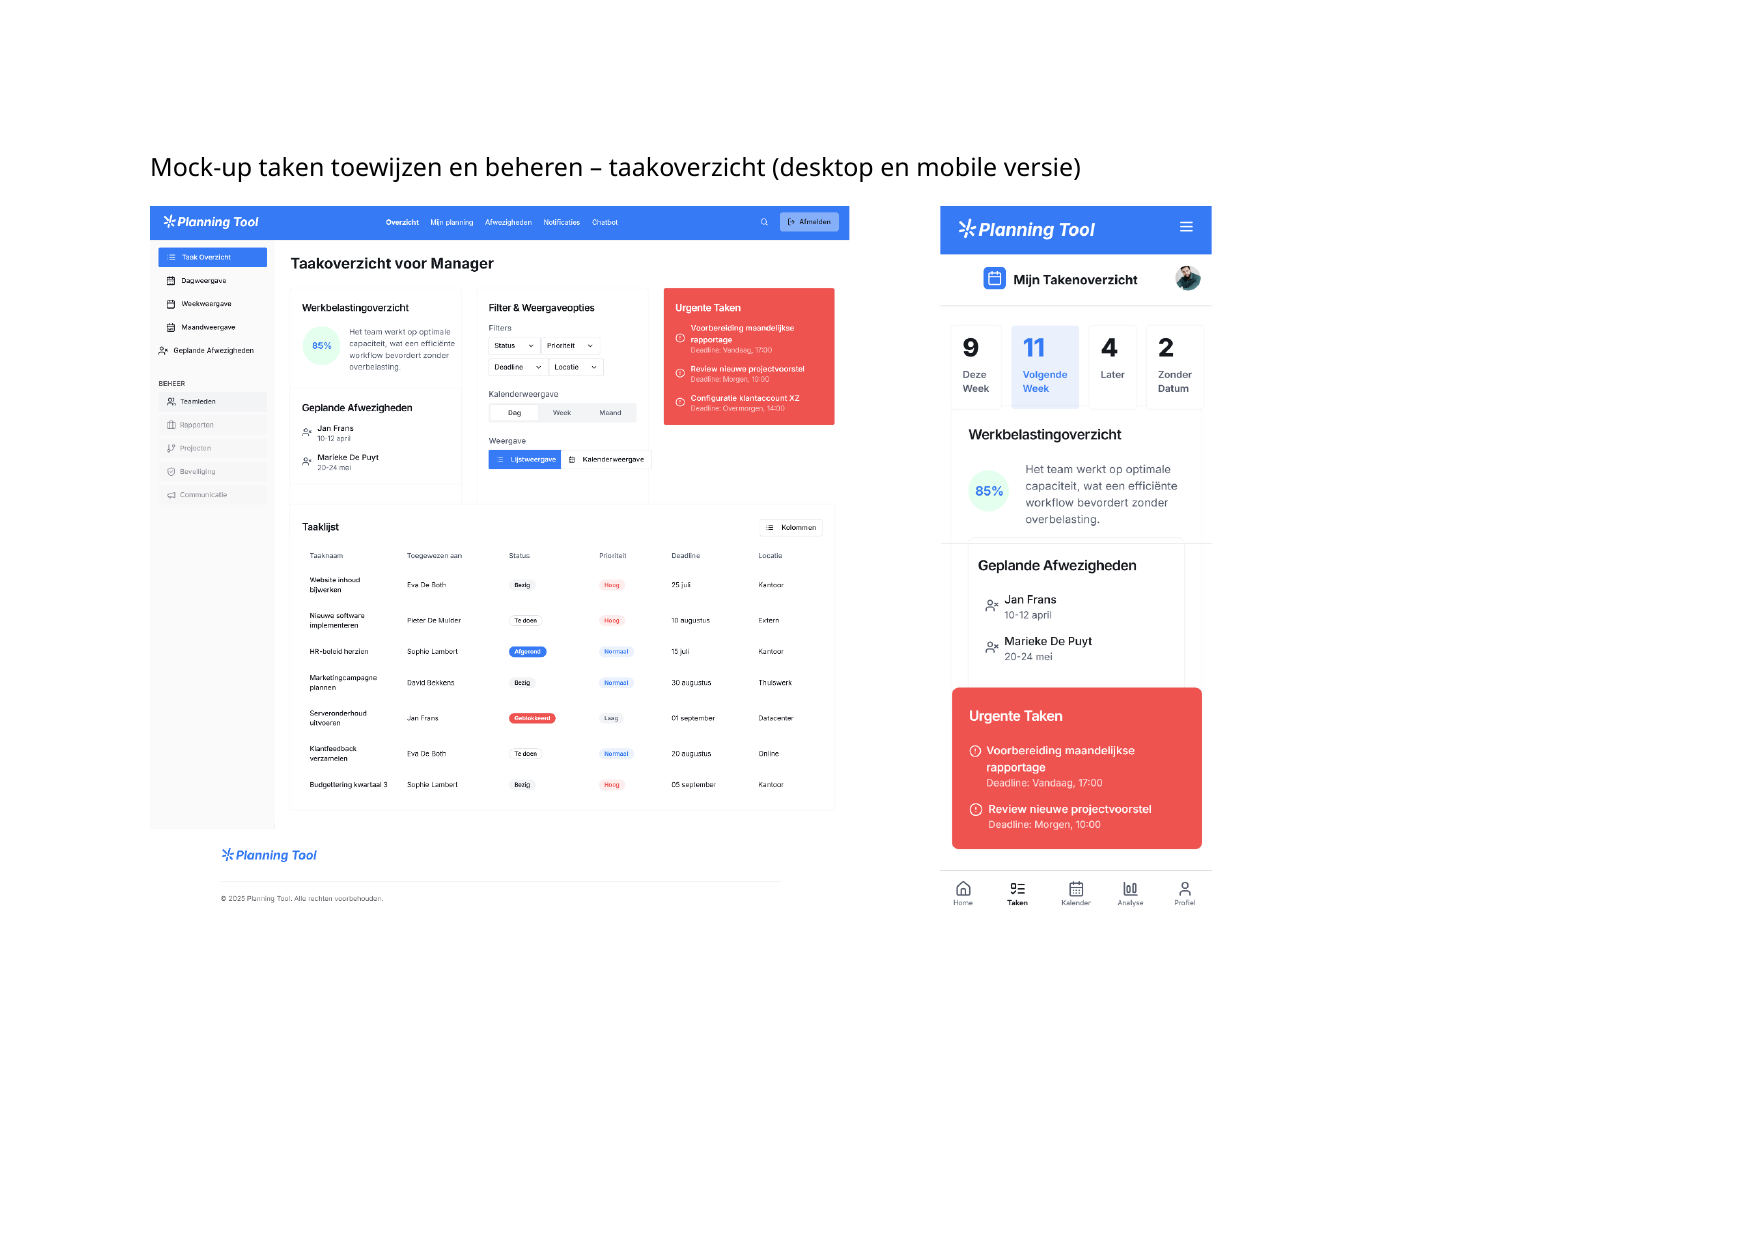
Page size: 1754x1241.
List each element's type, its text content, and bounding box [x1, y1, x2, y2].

picture [150, 206, 850, 915]
picture [940, 206, 1212, 915]
text Mock-up taken toewijzen en beheren – taakoverzicht (desktop en mobile versie) [150, 150, 1604, 184]
